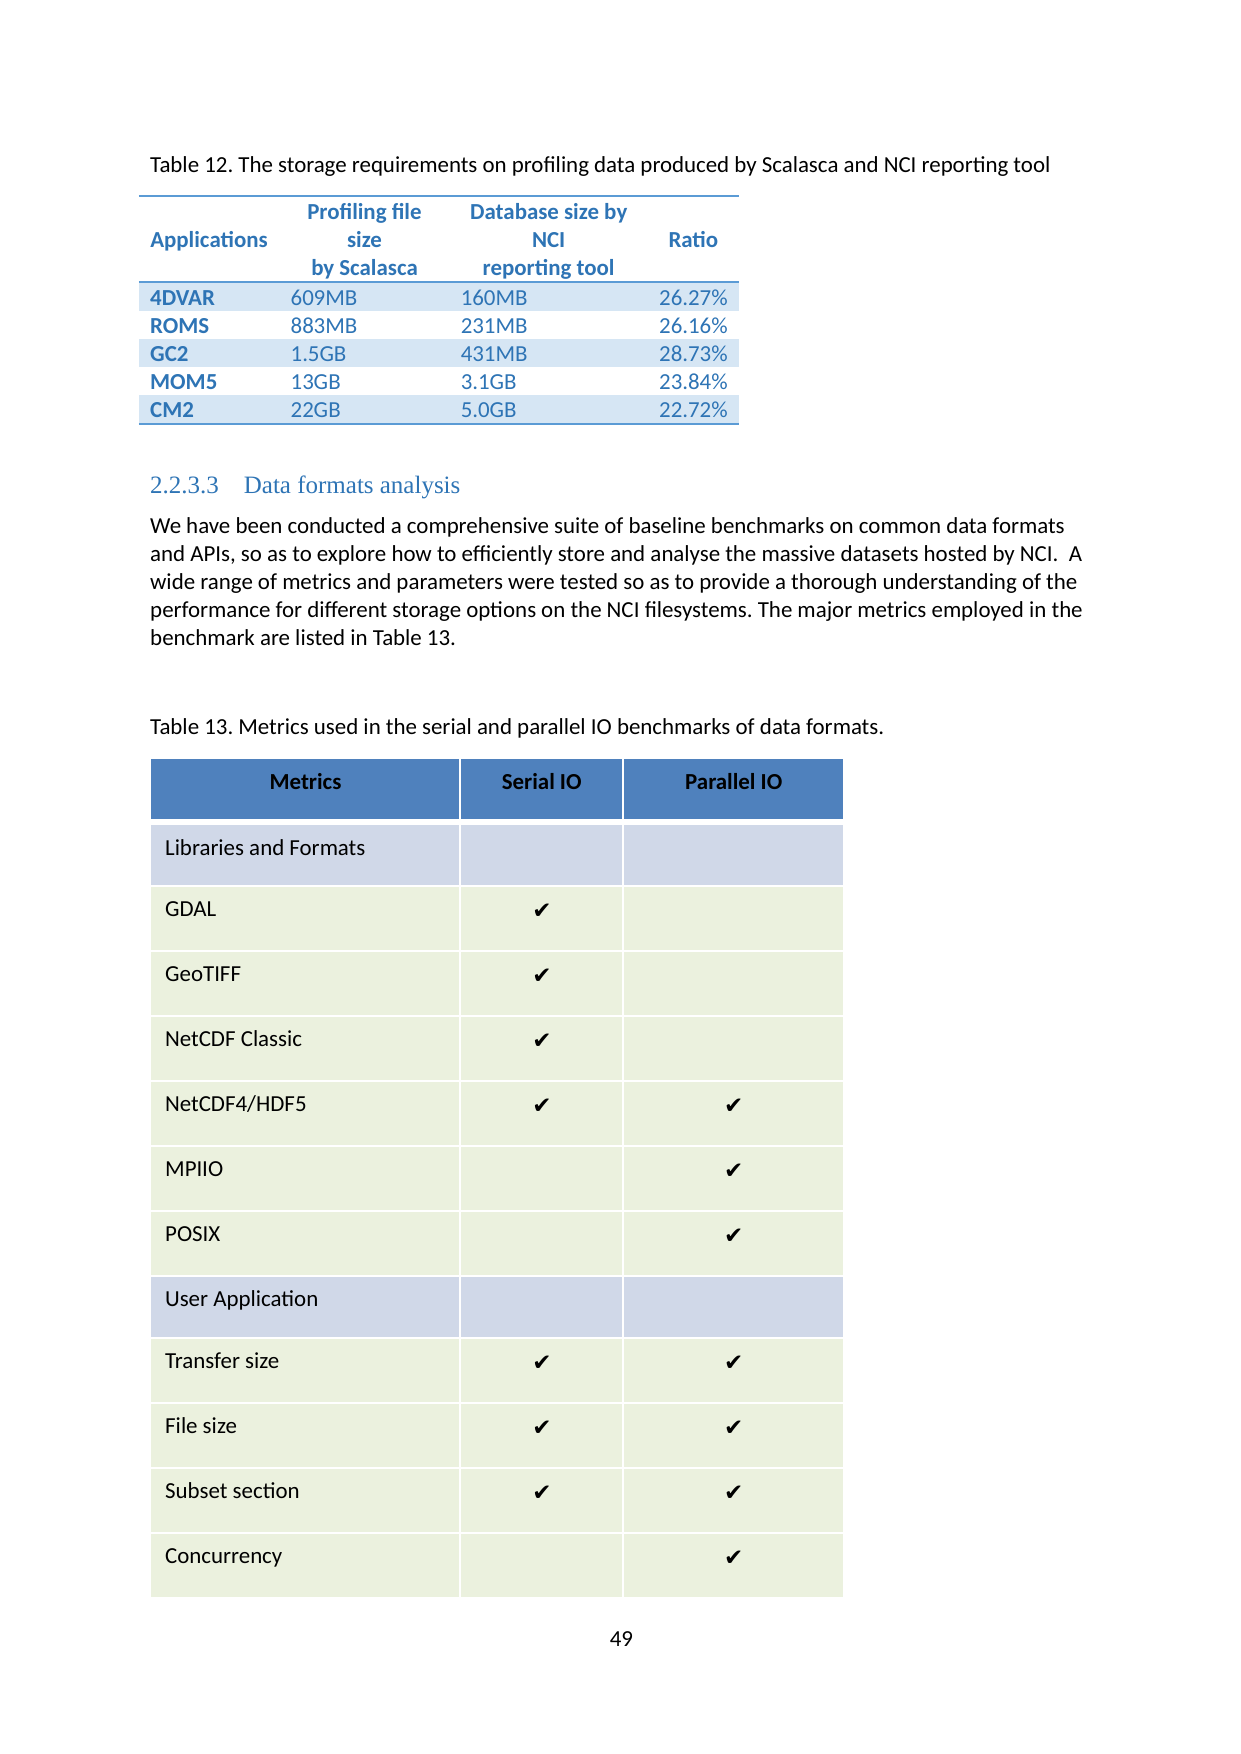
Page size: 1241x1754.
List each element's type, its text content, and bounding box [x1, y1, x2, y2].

table_cell 26.16% [648, 311, 739, 339]
table_cell [461, 1212, 622, 1275]
table_cell 160MB [449, 283, 648, 311]
table_cell Concurrency [151, 1534, 459, 1597]
table_cell [461, 1534, 622, 1597]
table_cell CM2 [139, 395, 279, 423]
table_cell [461, 1277, 622, 1337]
table_cell ✔ [461, 1017, 622, 1080]
table_cell NetCDF4/HDF5 [151, 1082, 459, 1145]
table_header Database size by NCI reporting tool [449, 197, 648, 281]
table_cell ✔ [624, 1082, 843, 1145]
table_cell [624, 887, 843, 950]
table_header Ratio [648, 197, 739, 281]
table_cell [624, 952, 843, 1015]
table_cell Libraries and Formats [151, 825, 459, 885]
table_cell GDAL [151, 887, 459, 950]
table_cell POSIX [151, 1212, 459, 1275]
table_cell GC2 [139, 339, 279, 367]
text We have been conducted a comprehensive suite of baseline benchmarks on common data formats and APIs, so as to explore how to efficiently store and analyse the massive datasets hosted by NCI. A wide range of metrics and parameters were tested so as to provide a thorough understanding of the performance for different storage options on the NCI filesystems. The major metrics employed in the benchmark are listed in Table 13. [150, 511, 1092, 651]
table_cell ✔ [624, 1404, 843, 1467]
table_header Applications [139, 197, 279, 281]
table_cell 28.73% [648, 339, 739, 367]
table_cell 4DVAR [139, 283, 279, 311]
table_cell ✔ [461, 887, 622, 950]
table_cell 22GB [279, 395, 449, 423]
table_cell Subset section [151, 1469, 459, 1532]
table_header Metrics [151, 759, 459, 819]
table_cell 13GB [279, 367, 449, 395]
table_cell 1.5GB [279, 339, 449, 367]
table_cell ✔ [624, 1339, 843, 1402]
table_cell 431MB [449, 339, 648, 367]
table_cell 3.1GB [449, 367, 648, 395]
text Table 13. Metrics used in the serial and parallel IO benchmarks of data formats. [150, 712, 1092, 741]
table_cell [624, 1277, 843, 1337]
table_cell User Application [151, 1277, 459, 1337]
table_cell ✔ [461, 952, 622, 1015]
table_cell ✔ [624, 1534, 843, 1597]
table_header Parallel IO [624, 759, 843, 819]
table_cell [624, 825, 843, 885]
table_cell 5.0GB [449, 395, 648, 423]
subtitle Data formats analysis [150, 470, 1092, 498]
table_header Serial IO [461, 759, 622, 819]
table_cell ✔ [461, 1339, 622, 1402]
table_cell ✔ [624, 1147, 843, 1210]
table_cell ✔ [624, 1212, 843, 1275]
table_cell 883MB [279, 311, 449, 339]
table_cell ✔ [624, 1469, 843, 1532]
table_cell NetCDF Classic [151, 1017, 459, 1080]
table_cell ROMS [139, 311, 279, 339]
table_cell 231MB [449, 311, 648, 339]
table_cell ✔ [461, 1404, 622, 1467]
table_cell 26.27% [648, 283, 739, 311]
table_cell ✔ [461, 1469, 622, 1532]
table_cell 23.84% [648, 367, 739, 395]
table_cell MPIIO [151, 1147, 459, 1210]
table_cell 609MB [279, 283, 449, 311]
table_cell [461, 1147, 622, 1210]
table_cell ✔ [461, 1082, 622, 1145]
table_cell [461, 825, 622, 885]
table_cell GeoTIFF [151, 952, 459, 1015]
table_cell Transfer size [151, 1339, 459, 1402]
text Table 12. The storage requirements on profiling data produced by Scalasca and NCI reporting tool [150, 150, 1092, 178]
table_cell 22.72% [648, 395, 739, 423]
table_cell MOM5 [139, 367, 279, 395]
table_cell File size [151, 1404, 459, 1467]
table_header Profiling file size by Scalasca [279, 197, 449, 281]
table_cell [624, 1017, 843, 1080]
